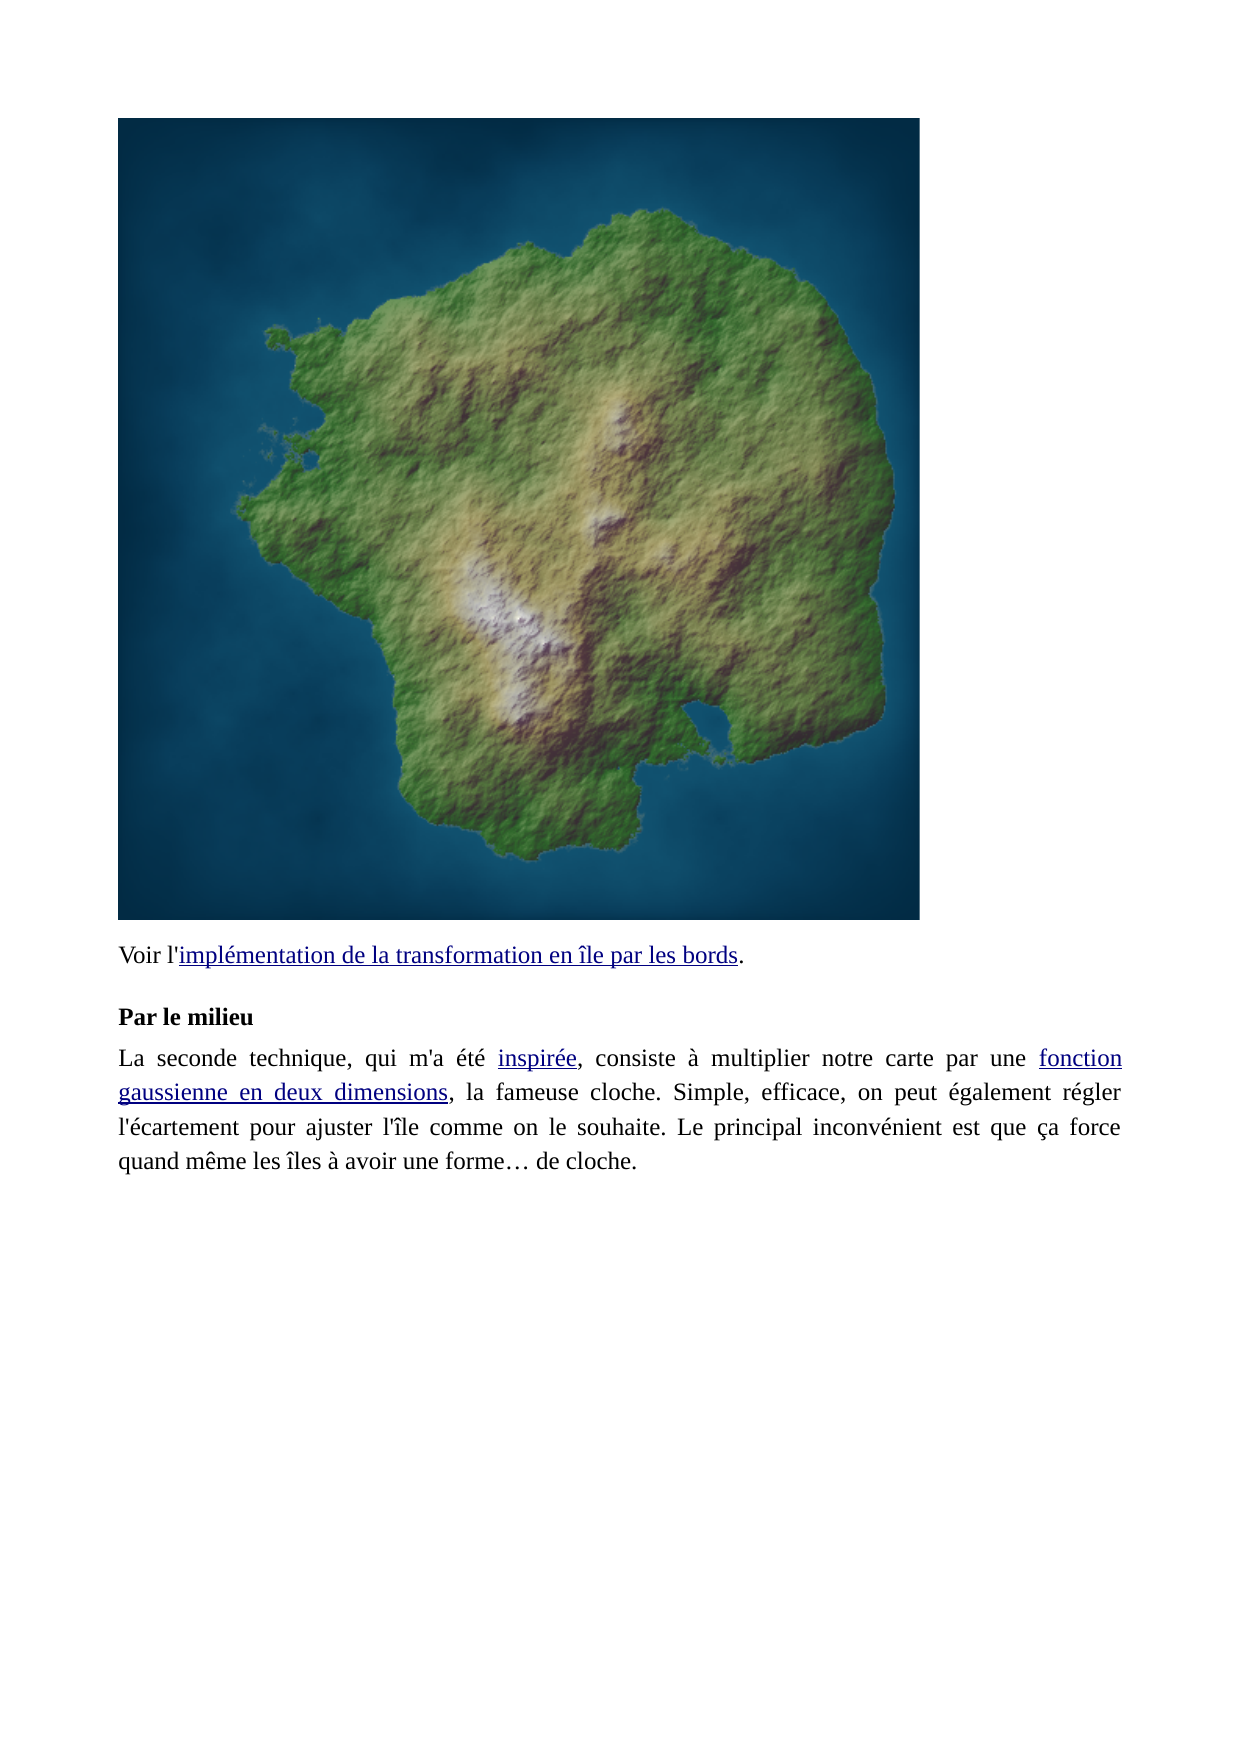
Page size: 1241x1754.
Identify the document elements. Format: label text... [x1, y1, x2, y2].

subtitle Par le milieu [118, 1002, 1122, 1030]
picture [118, 118, 920, 920]
text Voir l'implémentation de la transformation en île par les bords. [118, 940, 1122, 969]
text La seconde technique, qui m'a été inspirée, consiste à multiplier notre carte par une fonction gaussienne en deux dimensions, la fameuse cloche. Simple, efficace, on peut également régler l'écartement pour ajuster l'île comme on le souhaite. Le principal inconvénient est que ça force quand même les îles à avoir une forme… de cloche. [118, 1043, 1122, 1175]
